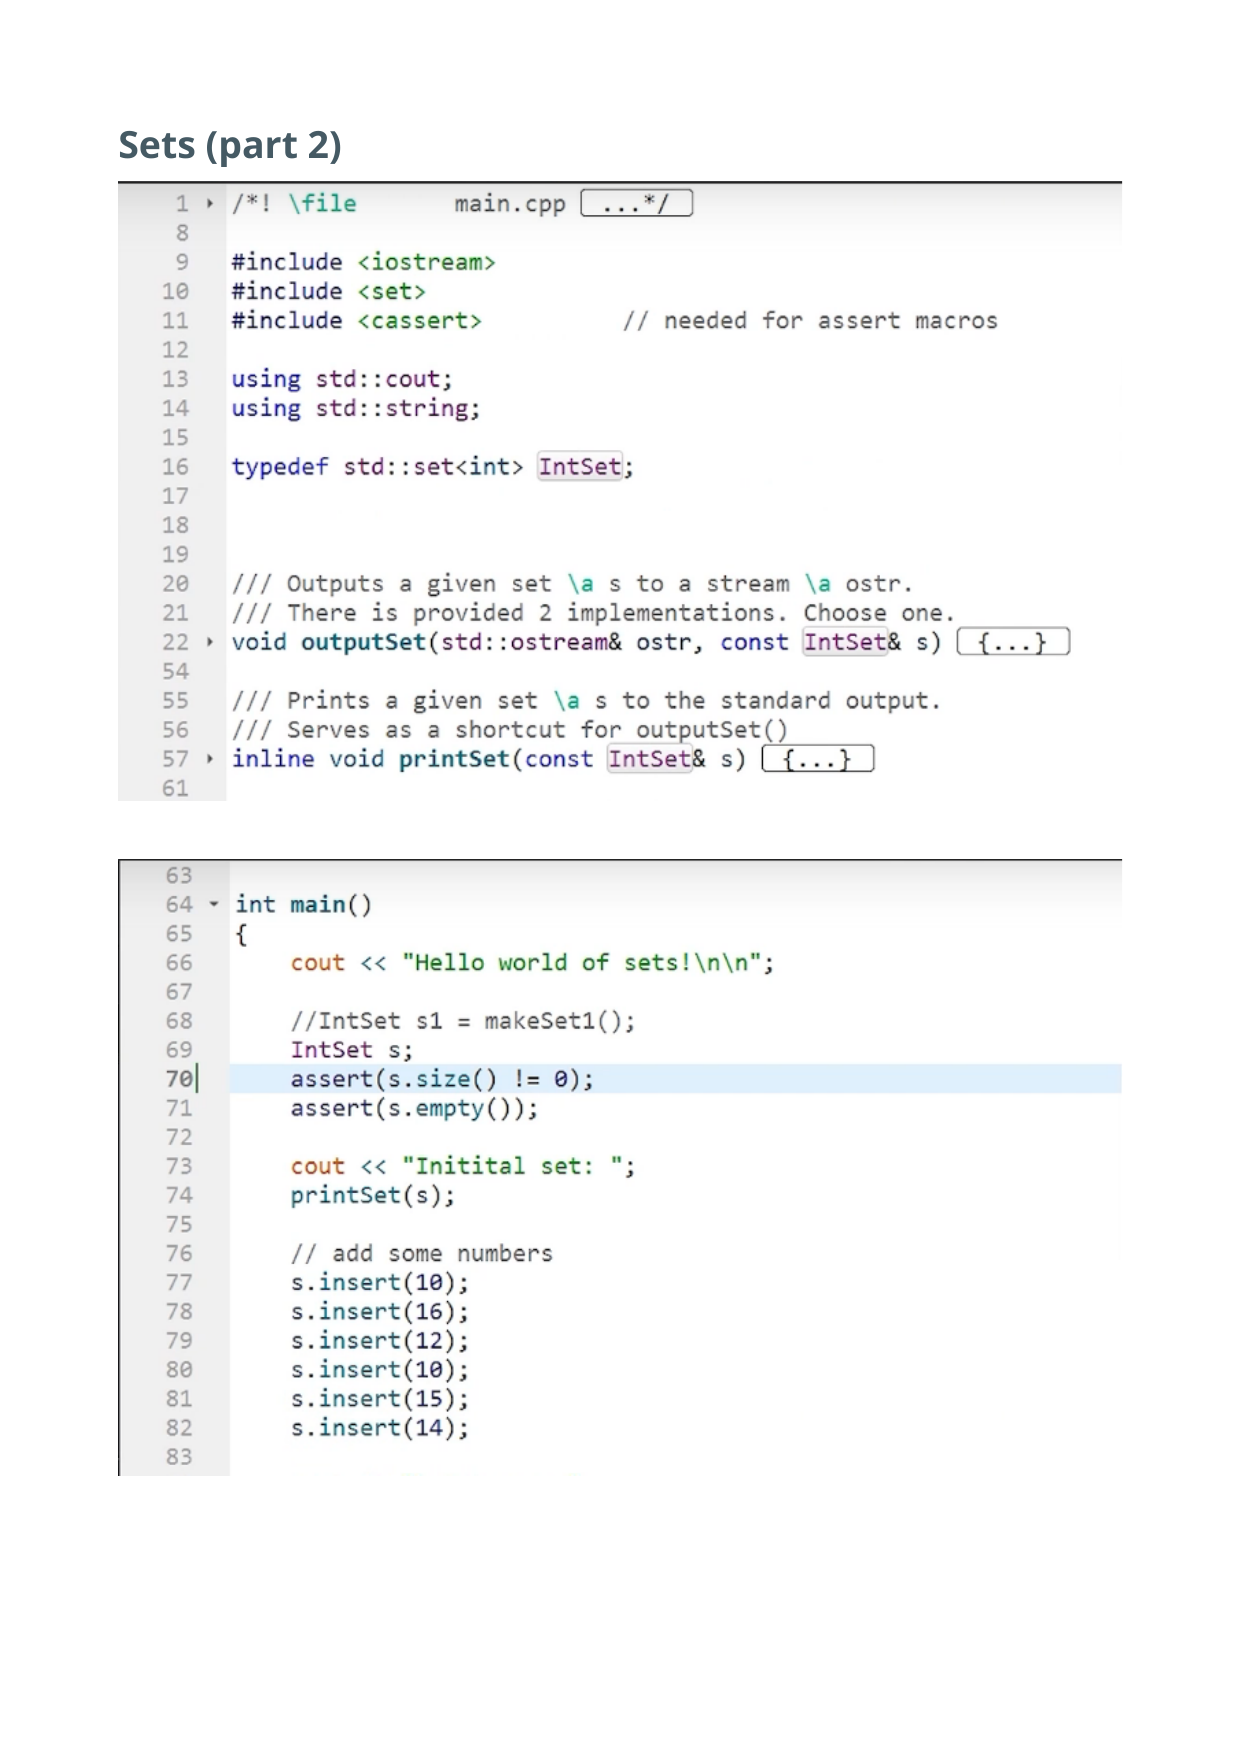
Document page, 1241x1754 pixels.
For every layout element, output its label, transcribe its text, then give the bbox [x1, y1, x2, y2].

picture [118, 859, 1123, 1476]
subtitle Sets (part 2) [118, 118, 1122, 169]
picture [118, 181, 1123, 801]
